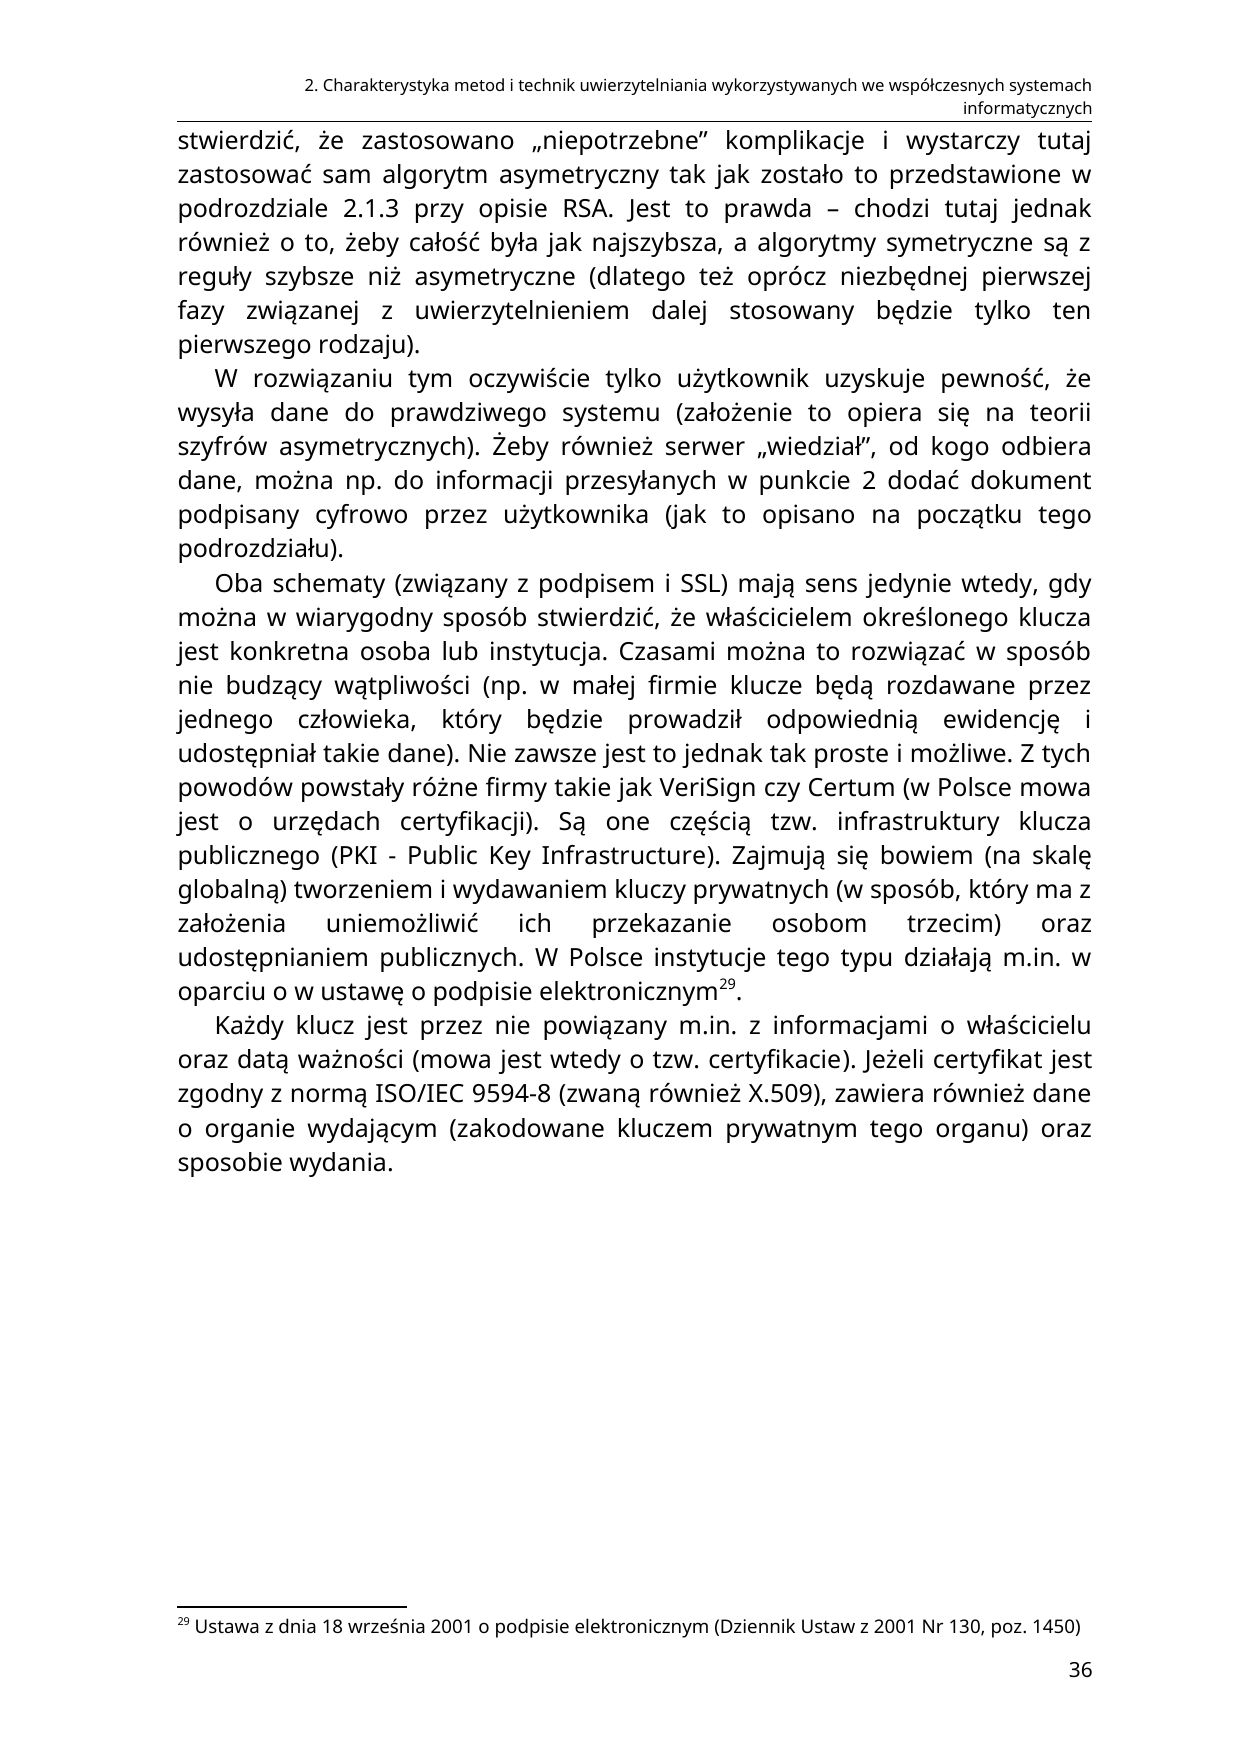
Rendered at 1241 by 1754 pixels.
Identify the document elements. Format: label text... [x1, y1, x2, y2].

text W rozwiązaniu tym oczywiście tylko użytkownik uzyskuje pewność, że wysyła dane do prawdziwego systemu (założenie to opiera się na teorii szyfrów asymetrycznych). Żeby również serwer „wiedział”, od kogo odbiera dane, można np. do informacji przesyłanych w punkcie 2 dodać dokument podpisany cyfrowo przez użytkownika (jak to opisano na początku tego podrozdziału). [177, 361, 1092, 565]
text Oba schematy (związany z podpisem i SSL) mają sens jedynie wtedy, gdy można w wiarygodny sposób stwierdzić, że właścicielem określonego klucza jest konkretna osoba lub instytucja. Czasami można to rozwiązać w sposób nie budzący wątpliwości (np. w małej firmie klucze będą rozdawane przez jednego człowieka, który będzie prowadził odpowiednią ewidencję i udostępniał takie dane). Nie zawsze jest to jednak tak proste i możliwe. Z tych powodów powstały różne firmy takie jak VeriSign czy Certum (w Polsce mowa jest o urzędach certyfikacji). Są one częścią tzw. infrastruktury klucza publicznego (PKI - Public Key Infrastructure). Zajmują się bowiem (na skalę globalną) tworzeniem i wydawaniem kluczy prywatnych (w sposób, który ma z założenia uniemożliwić ich przekazanie osobom trzecim) oraz udostępnianiem publicznych. W Polsce instytucje tego typu działają m.in. w oparciu o w ustawę o podpisie elektronicznym. [177, 565, 1092, 1008]
text Każdy klucz jest przez nie powiązany m.in. z informacjami o właścicielu oraz datą ważności (mowa jest wtedy o tzw. certyfikacie). Jeżeli certyfikat jest zgodny z normą ISO/IEC 9594-8 (zwaną również X.509), zawiera również dane o organie wydającym (zakodowane kluczem prywatnym tego organu) oraz sposobie wydania. [177, 1008, 1092, 1178]
text Ustawa z dnia 18 września 2001 o podpisie elektronicznym (Dziennik Ustaw z 2001 Nr 130, poz. 1450) [177, 1613, 1092, 1639]
text stwierdzić, że zastosowano „niepotrzebne” komplikacje i wystarczy tutaj zastosować sam algorytm asymetryczny tak jak zostało to przedstawione w podrozdziale 2.1.3 przy opisie RSA. Jest to prawda – chodzi tutaj jednak również o to, żeby całość była jak najszybsza, a algorytmy symetryczne są z reguły szybsze niż asymetryczne (dlatego też oprócz niezbędnej pierwszej fazy związanej z uwierzytelnieniem dalej stosowany będzie tylko ten pierwszego rodzaju). [177, 122, 1092, 361]
